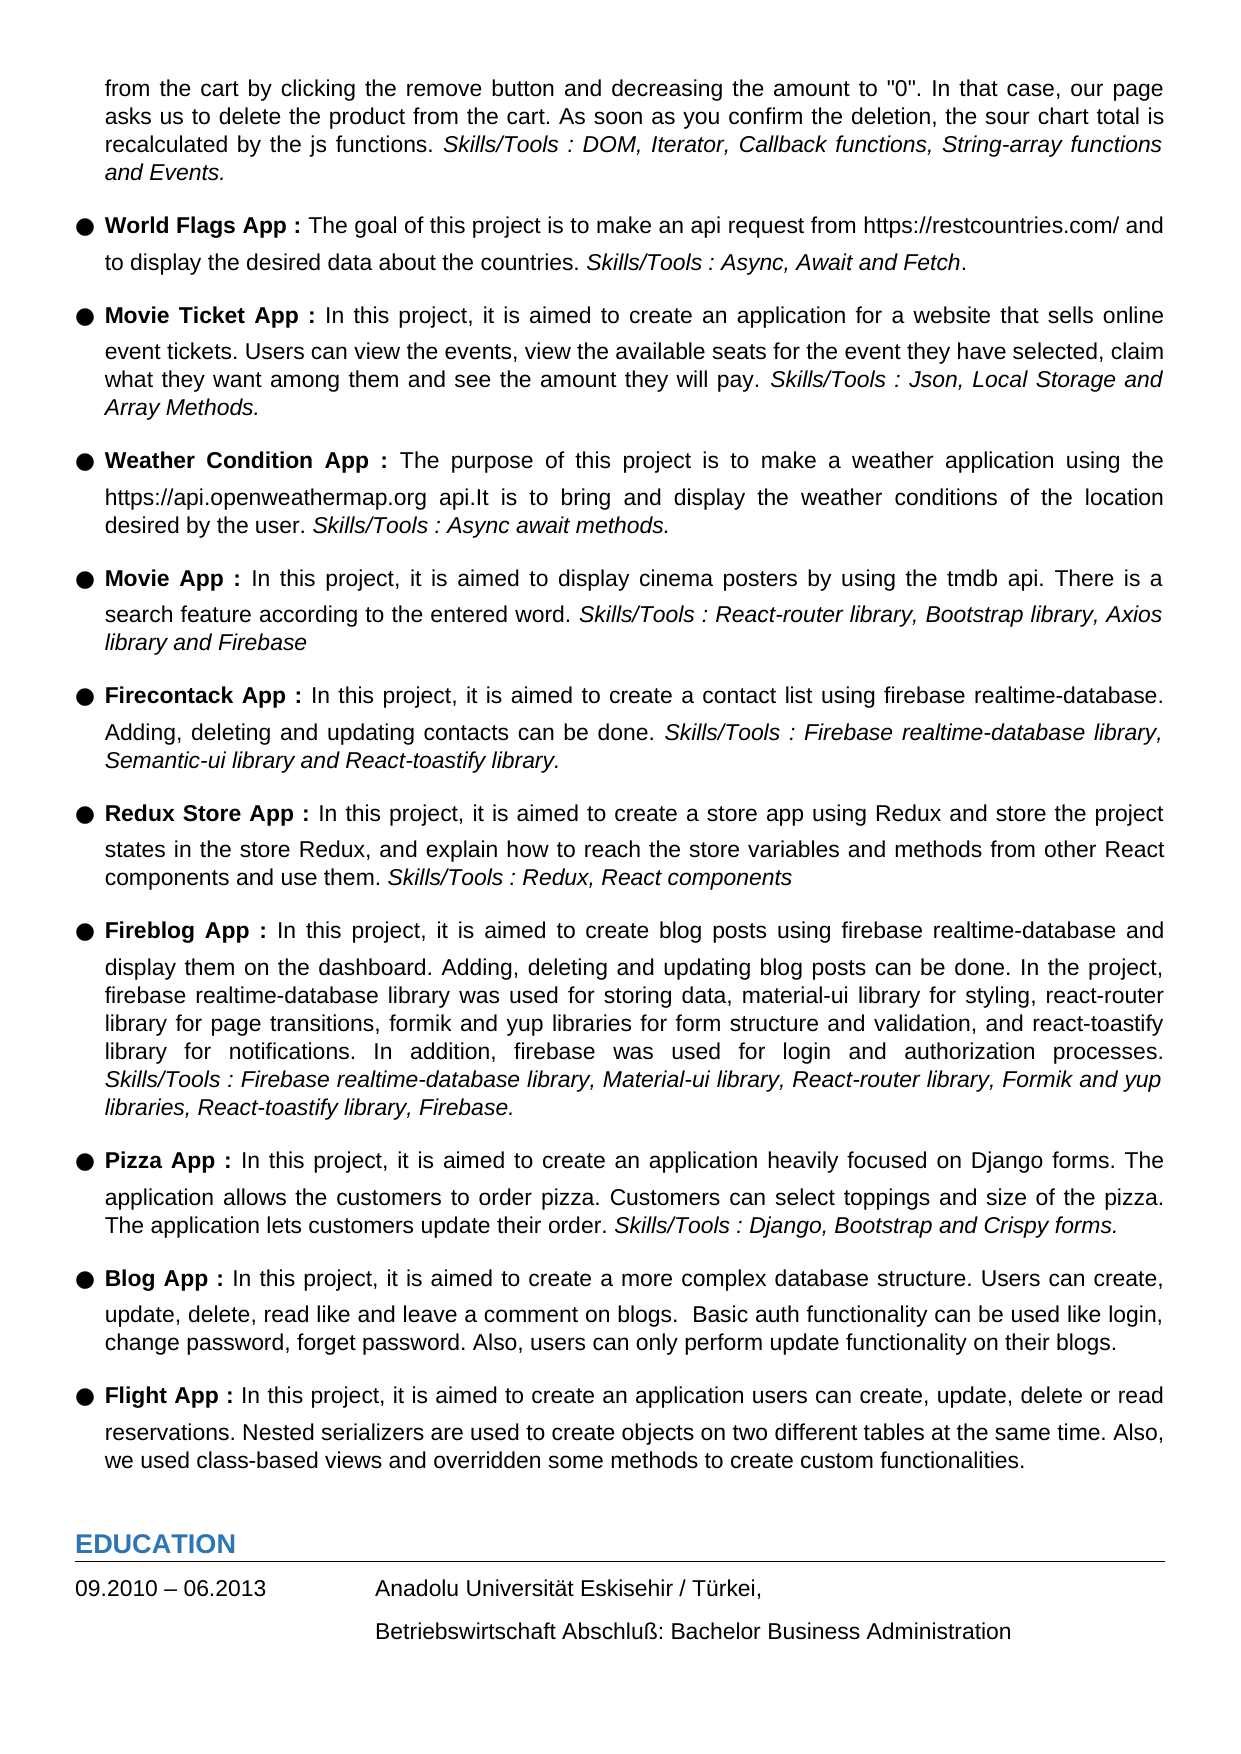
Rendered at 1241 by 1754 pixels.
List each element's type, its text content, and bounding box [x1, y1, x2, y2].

list Pizza App : In this project, it is aimed to create an application heavily focused on Django forms. The application allows the customers to order pizza. Customers can select toppings and size of the pizza. The application lets customers update their order. Skills/Tools : Django, Bootstrap and Crispy forms. [75, 1135, 1165, 1238]
list Movie App : In this project, it is aimed to display cinema posters by using the tmdb api. There is a search feature according to the entered word. Skills/Tools : React-router library, Bootstrap library, Axios library and Firebase [75, 552, 1165, 656]
text EDUCATION [75, 1528, 1165, 1561]
list Movie Ticket App : In this project, it is aimed to create an application for a website that sells online event tickets. Users can view the events, view the available seats for the event they have selected, claim what they want among them and see the amount they will pay. Skills/Tools : Json, Local Storage and Array Methods. [75, 289, 1165, 421]
text Betriebswirtschaft Abschluß: Bachelor Business Administration [75, 1618, 1165, 1644]
list Fireblog App : In this project, it is aimed to create blog posts using firebase realtime-database and display them on the dashboard. Adding, deleting and updating blog posts can be done. In the project, firebase realtime-database library was used for storing data, material-ui library for styling, react-router library for page transitions, formik and yup libraries for form structure and validation, and react-toastify library for notifications. In addition, firebase was used for login and authorization processes. Skills/Tools : Firebase realtime-database library, Material-ui library, React-router library, Formik and yup libraries, React-toastify library, Firebase. [75, 905, 1165, 1121]
list World Flags App : The goal of this project is to make an api request from https://restcountries.com/ and to display the desired data about the countries. Skills/Tools : Async, Await and Fetch. [75, 200, 1165, 275]
list Flight App : In this project, it is aimed to create an application users can create, update, delete or read reservations. Nested serializers are used to create objects on two different tables at the same time. Also, we used class-based views and overridden some methods to create custom functionalities. [75, 1370, 1165, 1473]
list Redux Store App : In this project, it is aimed to create a store app using Redux and store the project states in the store Redux, and explain how to reach the store variables and methods from other React components and use them. Skills/Tools : Redux, React components [75, 787, 1165, 891]
list Blog App : In this project, it is aimed to create a more complex database structure. Users can create, update, delete, read like and leave a comment on blogs. Basic auth functionality can be used like login, change password, forget password. Also, users can only perform update functionality on their blogs. [75, 1252, 1165, 1356]
list from the cart by clicking the remove button and decreasing the amount to "0". In that case, our page asks us to delete the product from the cart. As soon as you confirm the deletion, the sour chart total is recalculated by the js functions. Skills/Tools : DOM, Iterator, Callback functions, String-array functions and Events. [75, 75, 1165, 186]
list Firecontack App : In this project, it is aimed to create a contact list using firebase realtime-database. Adding, deleting and updating contacts can be done. Skills/Tools : Firebase realtime-database library, Semantic-ui library and React-toastify library. [75, 670, 1165, 773]
text 09.2010 – 06.2013 Anadolu Universität Eskisehir / Türkei, [75, 1575, 1165, 1601]
list Weather Condition App : The purpose of this project is to make a weather application using the https://api.openweathermap.org api.It is to bring and display the weather conditions of the location desired by the user. Skills/Tools : Async await methods. [75, 435, 1165, 538]
